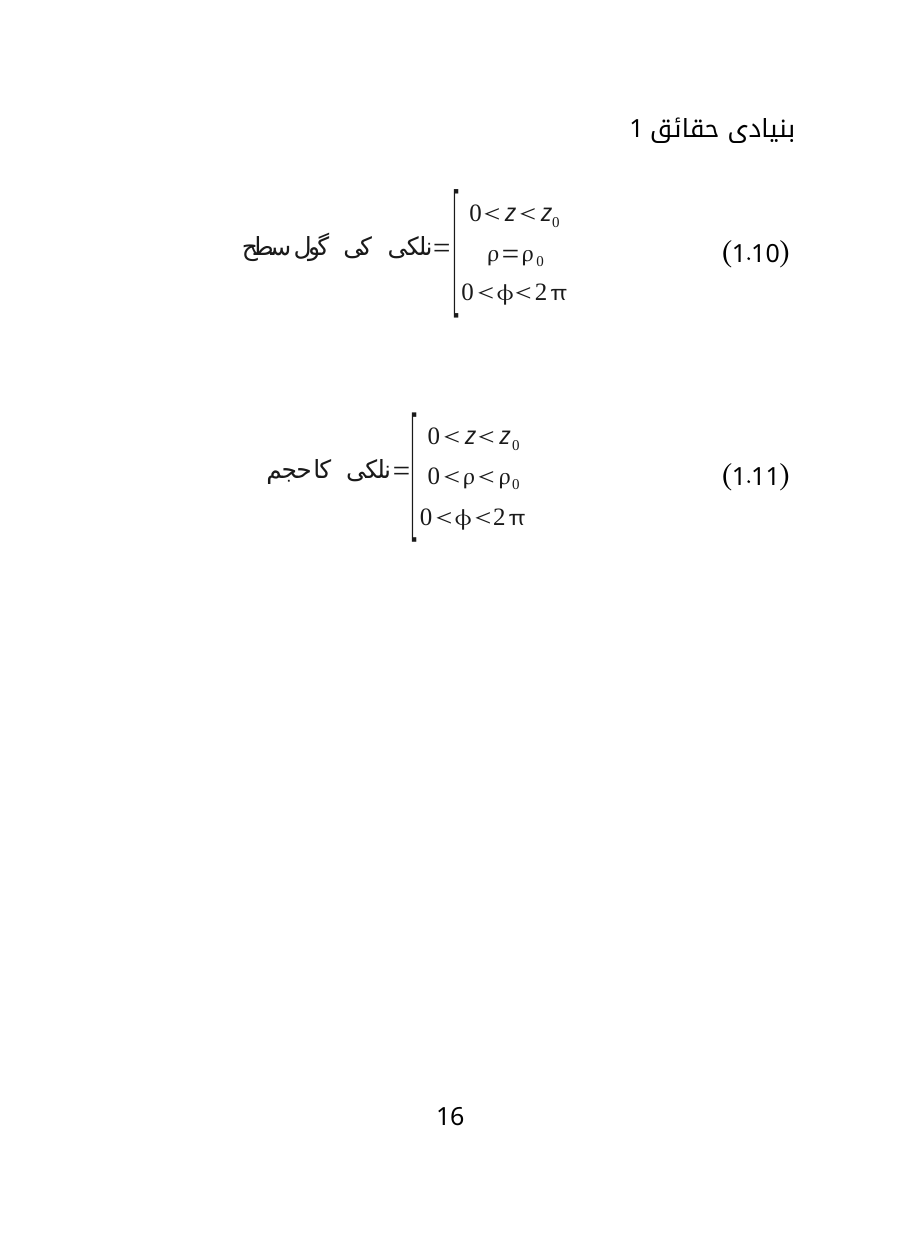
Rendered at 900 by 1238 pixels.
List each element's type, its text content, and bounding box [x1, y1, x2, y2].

table_header (1.11) [694, 406, 795, 561]
table_header [105, 183, 696, 337]
table_header [105, 406, 694, 561]
table_header (1.10) [696, 183, 795, 337]
